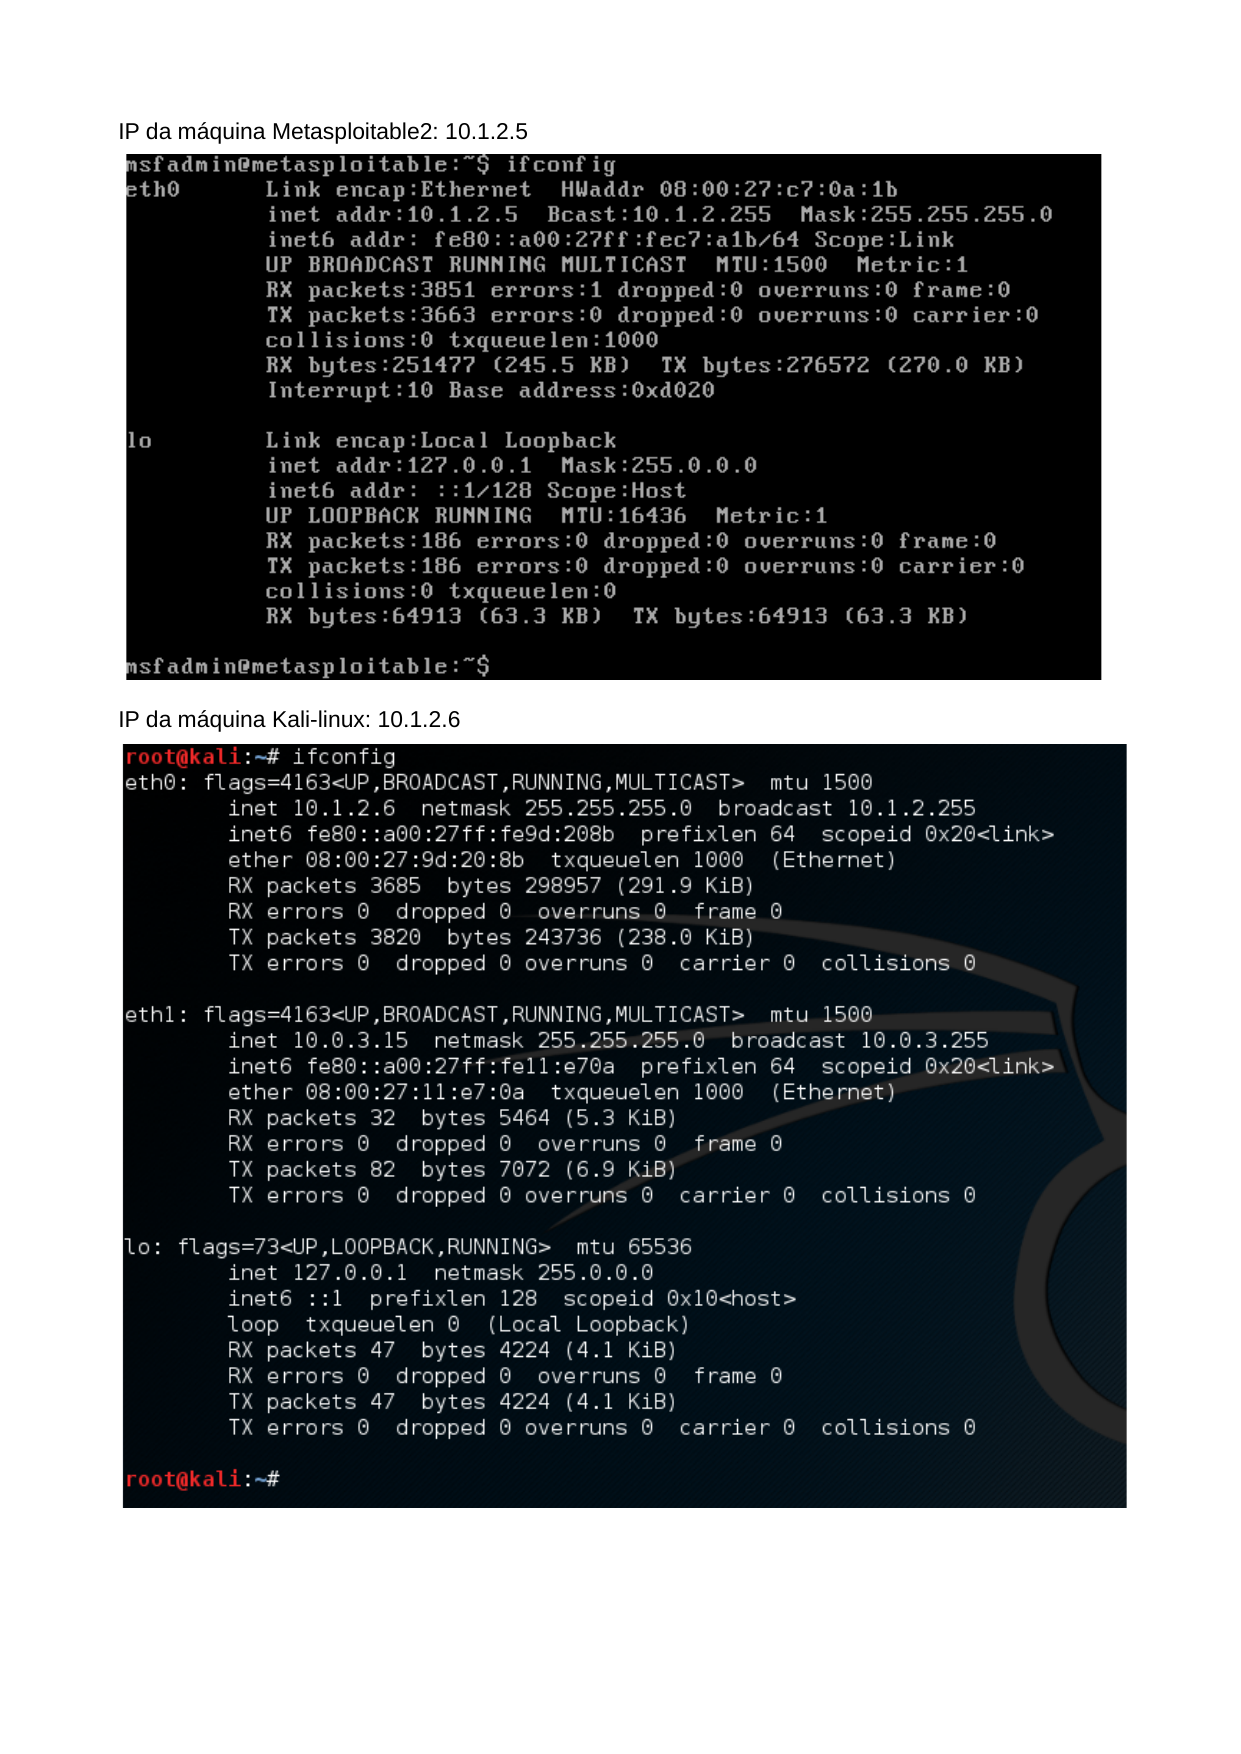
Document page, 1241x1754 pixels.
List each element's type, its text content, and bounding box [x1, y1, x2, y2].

picture [126, 154, 1102, 680]
text IP da máquina Kali-linux: 10.1.2.6 [118, 706, 1122, 732]
picture [122, 744, 1127, 1508]
text IP da máquina Metasploitable2: 10.1.2.5 [118, 118, 1122, 144]
